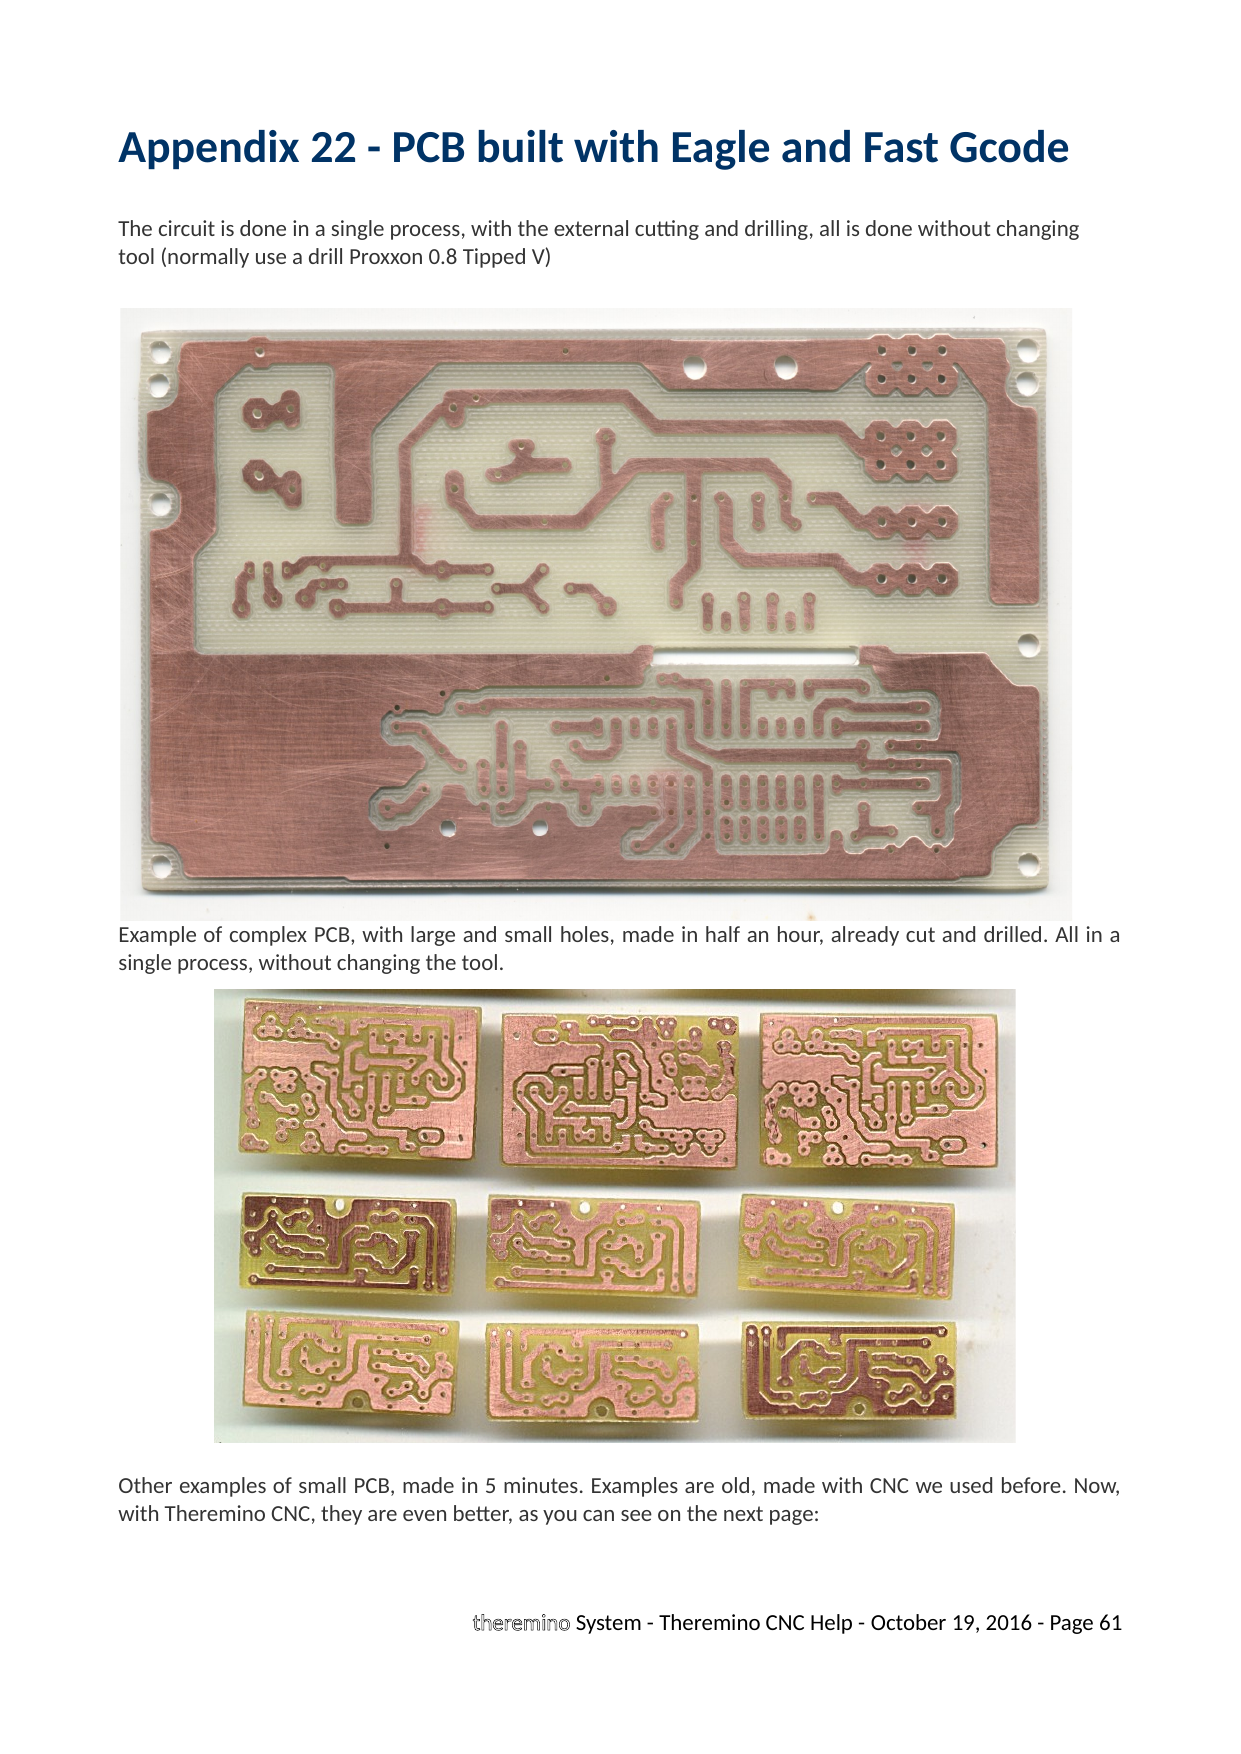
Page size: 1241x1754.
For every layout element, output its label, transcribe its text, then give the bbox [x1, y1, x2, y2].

text Example of complex PCB, with large and small holes, made in half an hour, already cut and drilled. All in a single process, without changing the tool. [118, 271, 1122, 977]
text The circuit is done in a single process, with the external cutting and drilling, all is done without changing tool (normally use a drill Proxxon 0.8 Tipped V) [118, 186, 1122, 271]
picture [214, 989, 1016, 1443]
picture [120, 308, 1073, 921]
text Other examples of small PCB, made in 5 minutes. Examples are old, made with CNC we used before. Now, with Theremino CNC, they are even better, as you can see on the next page: [118, 1014, 1122, 1527]
subtitle Appendix 22 - PCB built with Eagle and Fast Gcode [118, 118, 1122, 174]
